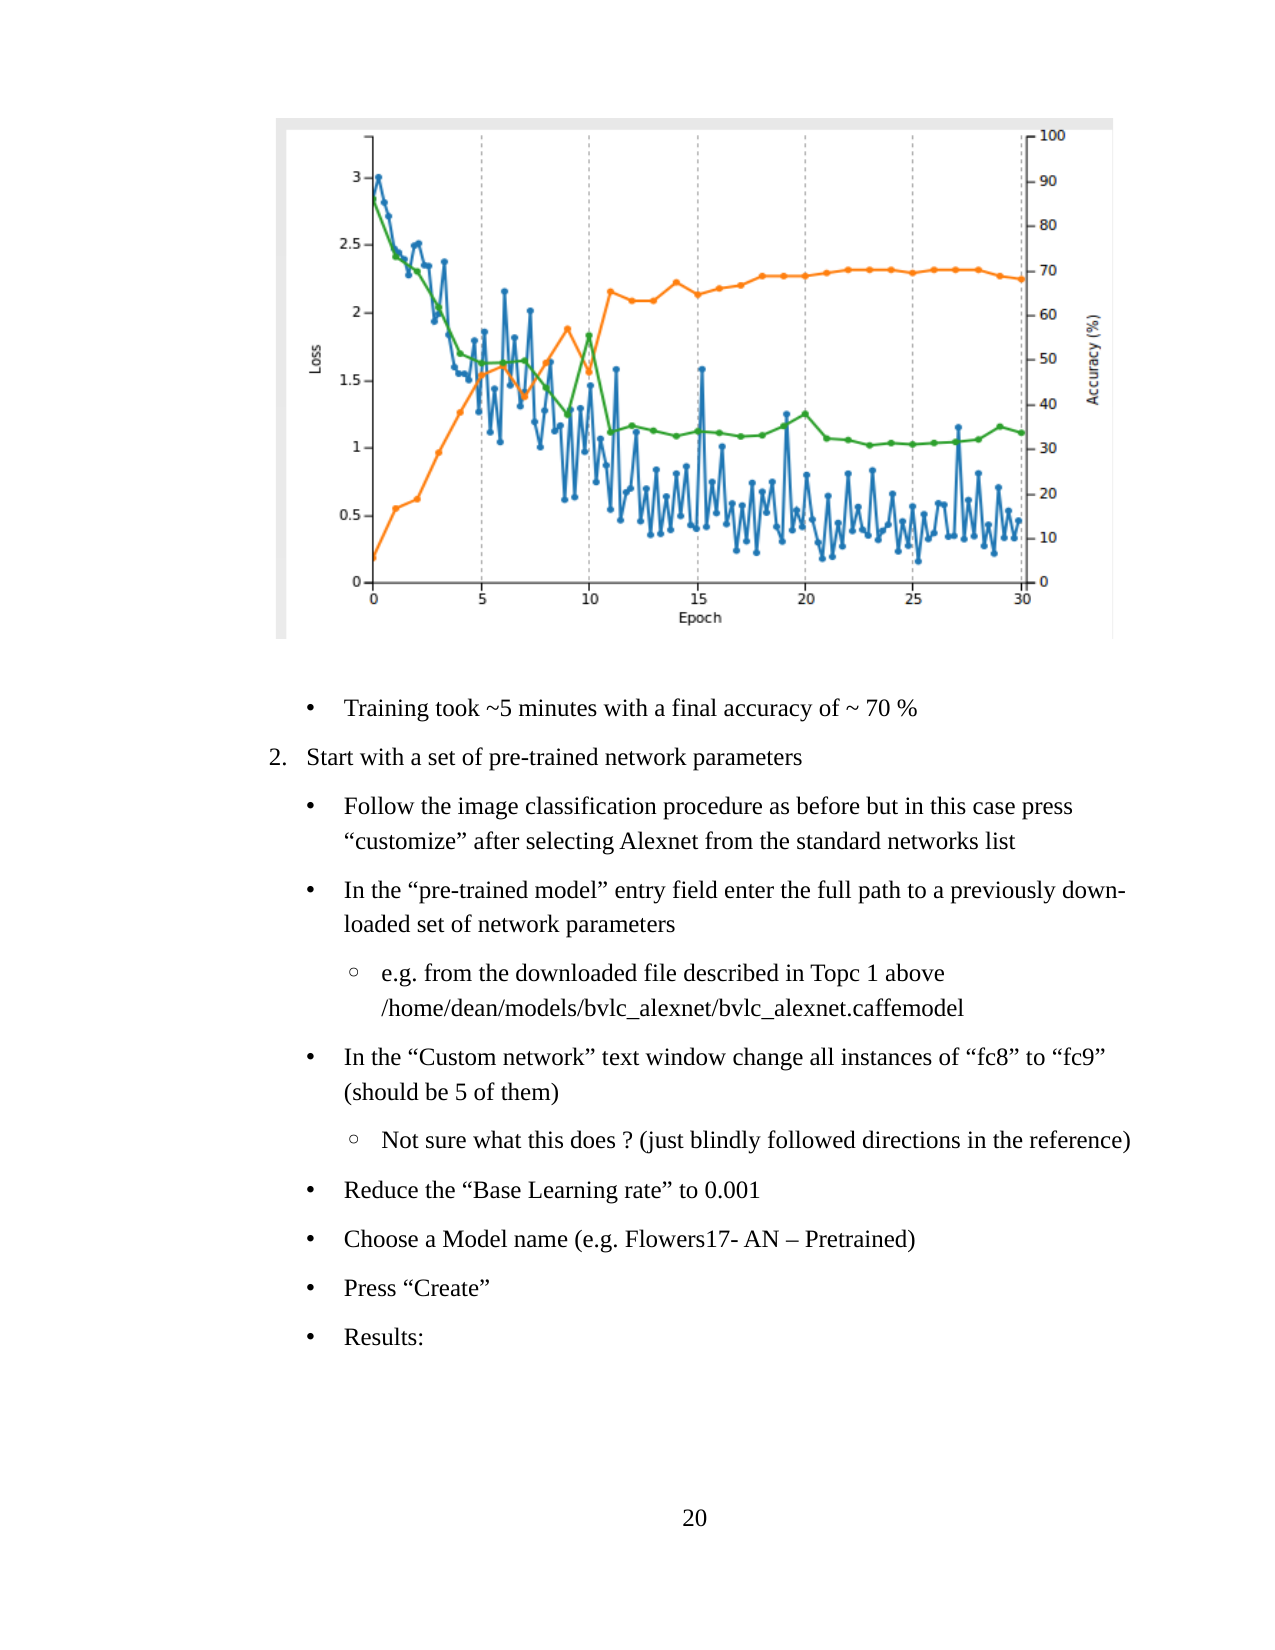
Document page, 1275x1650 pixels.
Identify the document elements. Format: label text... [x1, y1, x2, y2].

list Reduce the “Base Learning rate” to 0.001 [306, 1175, 1158, 1203]
list e.g. from the downloaded file described in Topc 1 above /home/dean/models/bvlc_alexnet/bvlc_alexnet.caffemodel [344, 958, 1158, 1022]
list In the “Custom network” text window change all instances of “fc8” to “fc9” (should be 5 of them) [306, 1042, 1158, 1105]
list Choose a Model name (e.g. Flowers17- AN – Pretrained) [306, 1224, 1158, 1252]
picture [275, 118, 1114, 639]
list Not sure what this does ? (just blindly followed directions in the reference) [344, 1126, 1158, 1154]
list Training took ~5 minutes with a final accuracy of ~ 70 % [306, 693, 1158, 722]
list Results: [306, 1322, 1158, 1351]
list In the “pre-trained model” entry field enter the full path to a previously down-loaded set of network parameters [306, 875, 1158, 938]
list Press “Create” [306, 1273, 1158, 1302]
list Follow the image classification procedure as before but in this case press “customize” after selecting Alexnet from the standard networks list [306, 791, 1158, 855]
list Start with a set of pre-trained network parameters [269, 742, 1158, 771]
